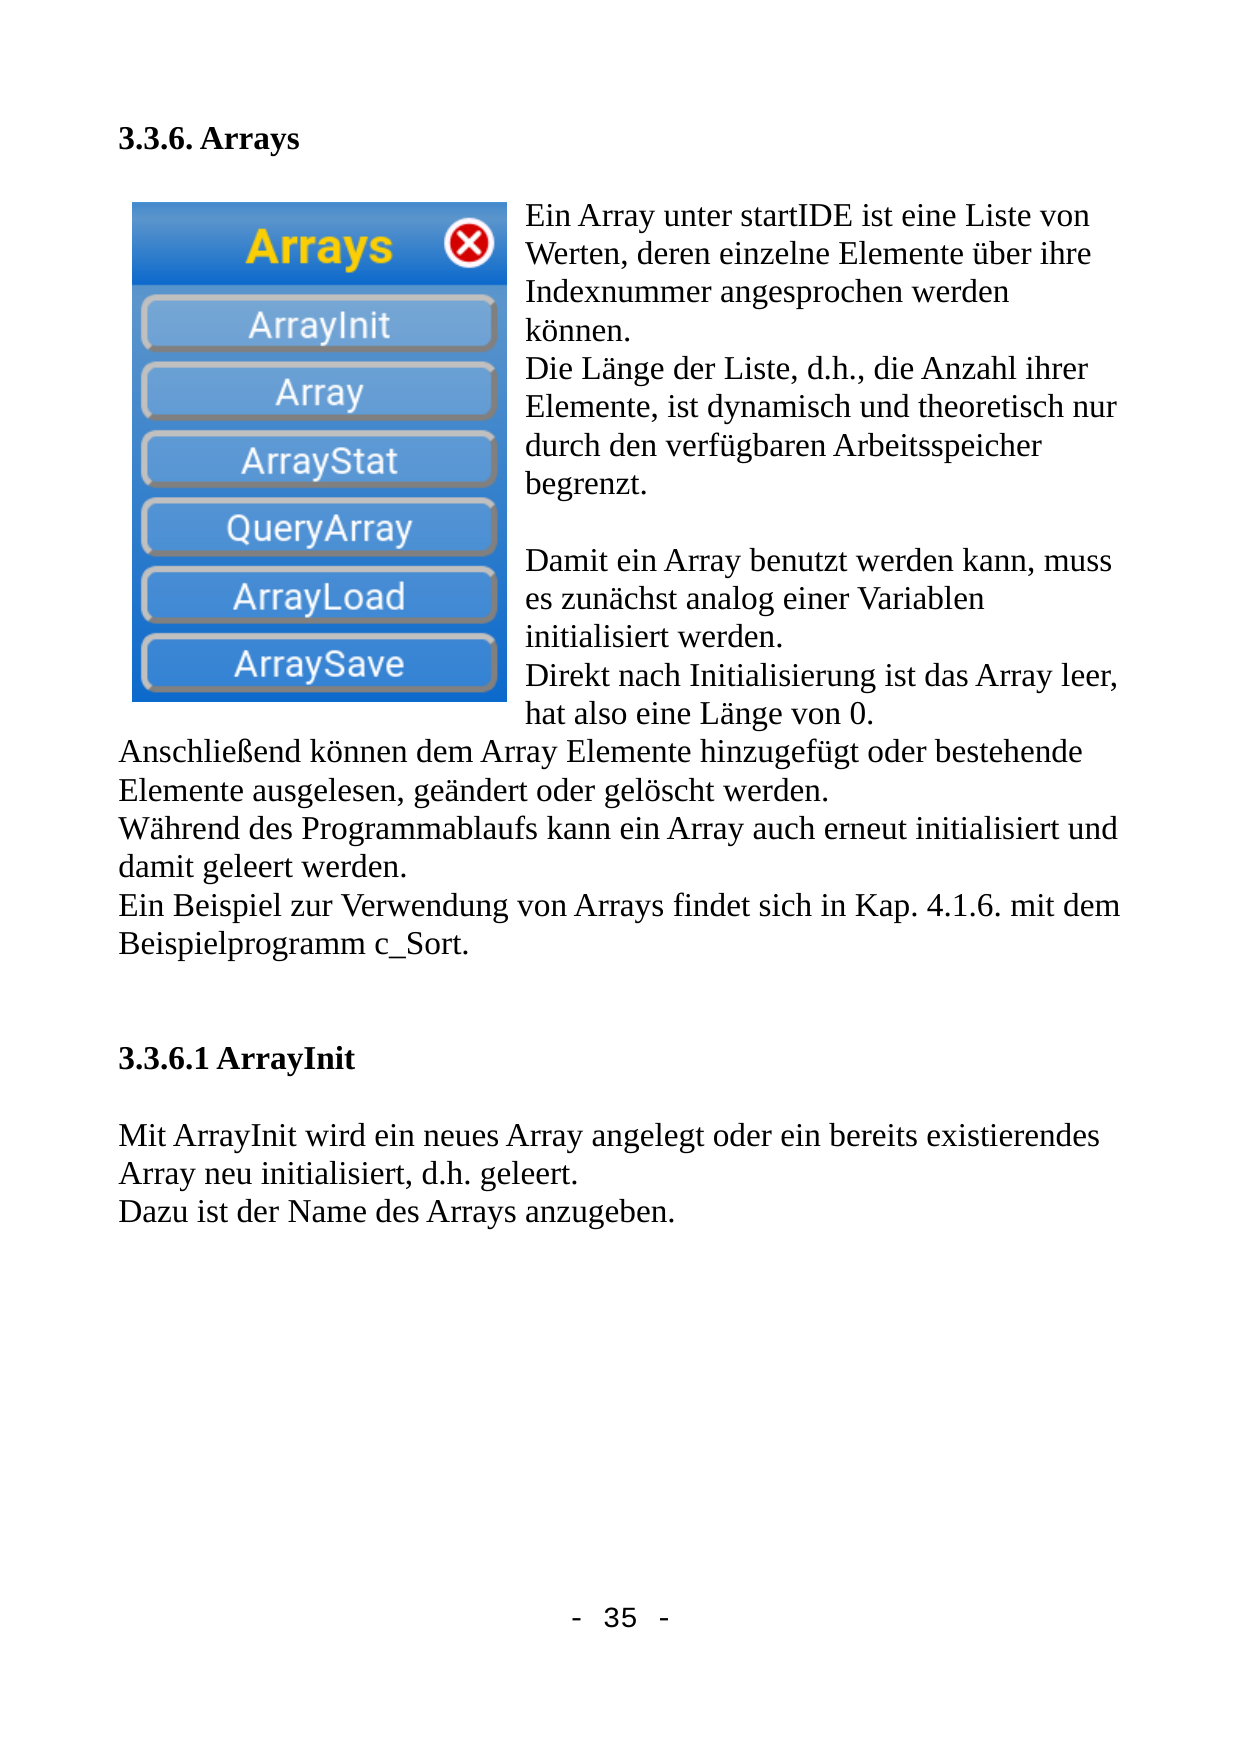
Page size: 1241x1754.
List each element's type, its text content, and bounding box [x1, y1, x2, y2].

picture [132, 202, 507, 702]
text Mit ArrayInit wird ein neues Array angelegt oder ein bereits existierendes Array neu initialisiert, d.h. geleert. [118, 1115, 1122, 1191]
text Ein Beispiel zur Verwendung von Arrays findet sich in Kap. 4.1.6. mit dem Beispielprogramm c_Sort. [118, 885, 1122, 961]
text Dazu ist der Name des Arrays anzugeben. [118, 1191, 1122, 1230]
text 3.3.6.1 ArrayInit [118, 1038, 1122, 1076]
text Damit ein Array benutzt werden kann, muss es zunächst analog einer Variablen initialisiert werden. [507, 540, 1122, 655]
text 3.3.6. Arrays [118, 118, 1122, 156]
text Ein Array unter startIDE ist eine Liste von Werten, deren einzelne Elemente über ihre Indexnummer angesprochen werden können. [118, 195, 1122, 348]
text Direkt nach Initialisierung ist das Array leer, hat also eine Länge von 0. [118, 655, 1122, 731]
text Während des Programmablaufs kann ein Array auch erneut initialisiert und damit geleert werden. [118, 808, 1122, 885]
text Die Länge der Liste, d.h., die Anzahl ihrer Elemente, ist dynamisch und theoretisch nur durch den verfügbaren Arbeitsspeicher begrenzt. [507, 348, 1122, 501]
text Anschließend können dem Array Elemente hinzugefügt oder bestehende Elemente ausgelesen, geändert oder gelöscht werden. [118, 731, 1122, 808]
